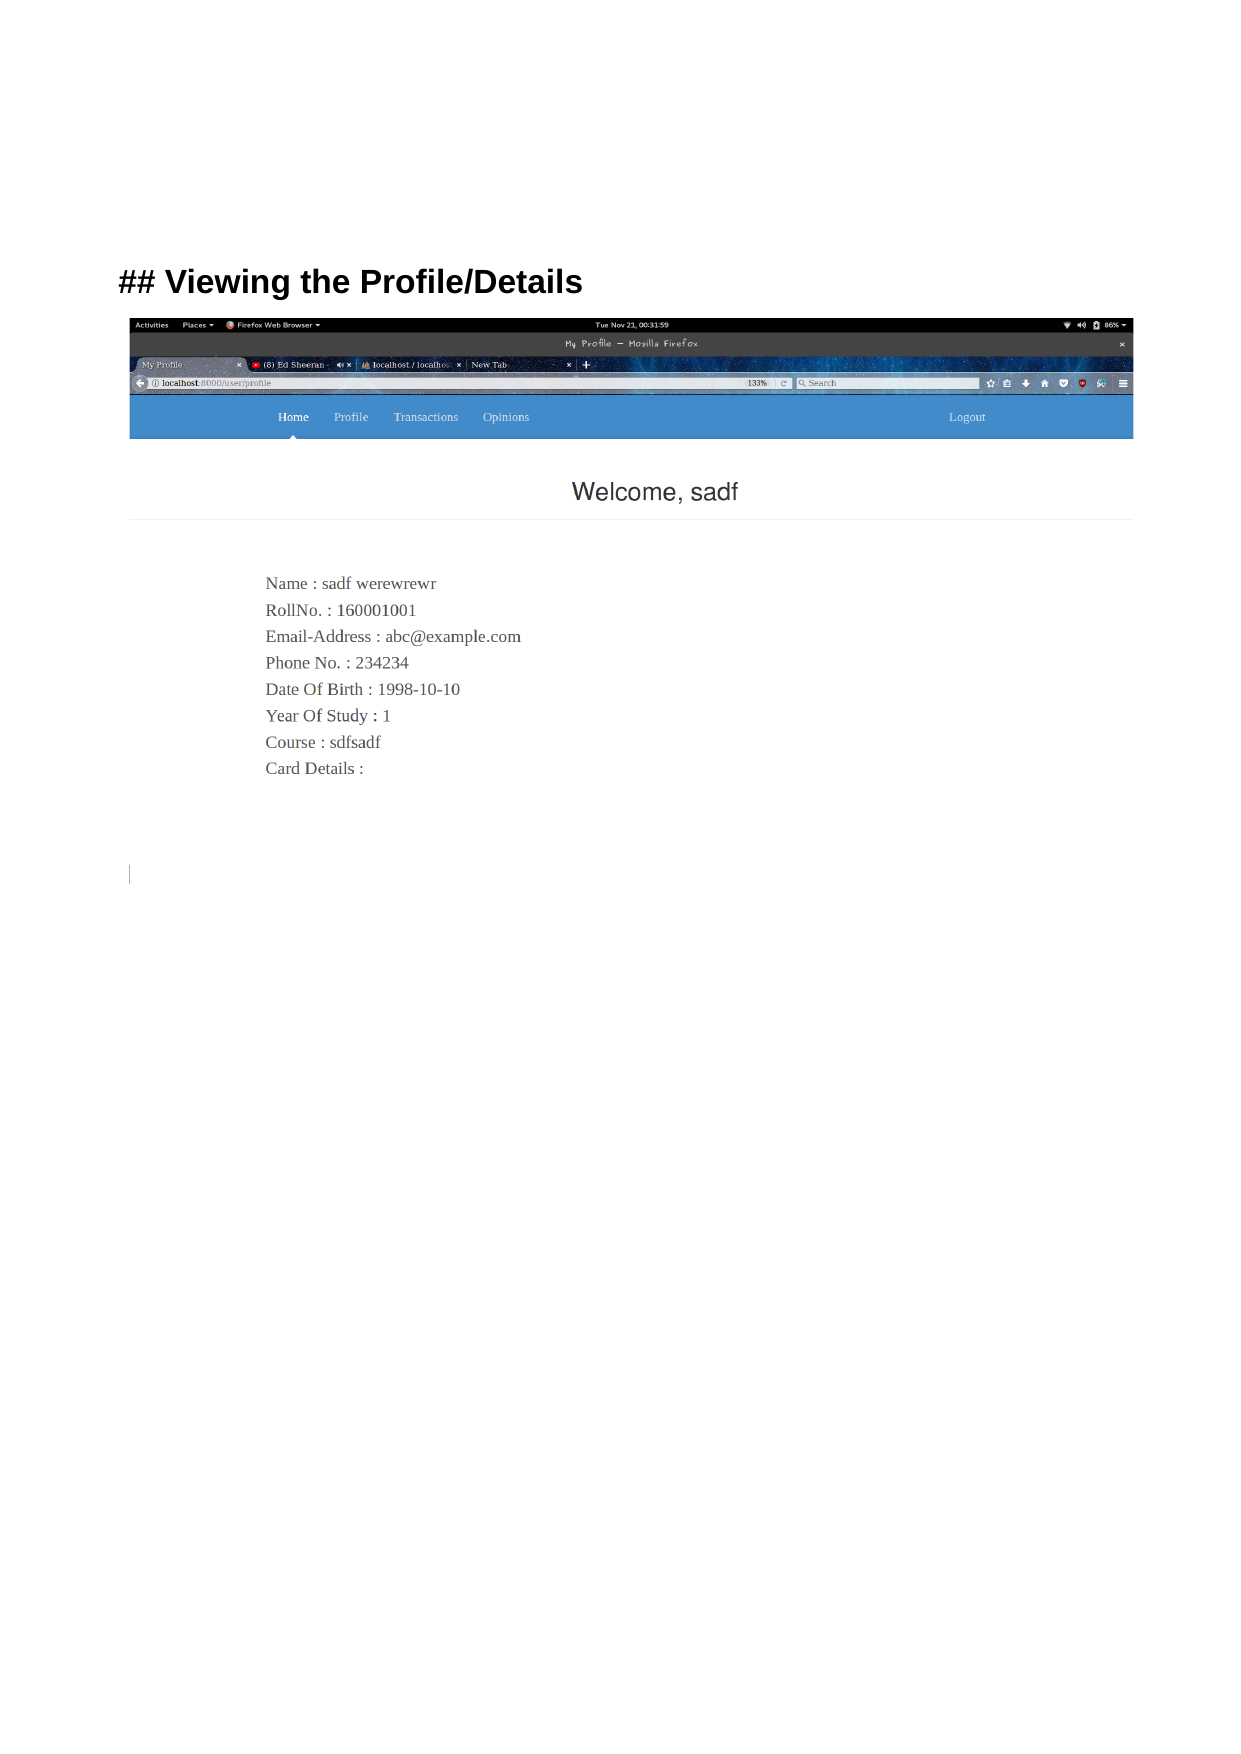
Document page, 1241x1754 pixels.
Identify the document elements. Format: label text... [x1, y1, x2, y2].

picture [129, 318, 1134, 884]
subtitle ## Viewing the Profile/Details [118, 262, 1122, 301]
